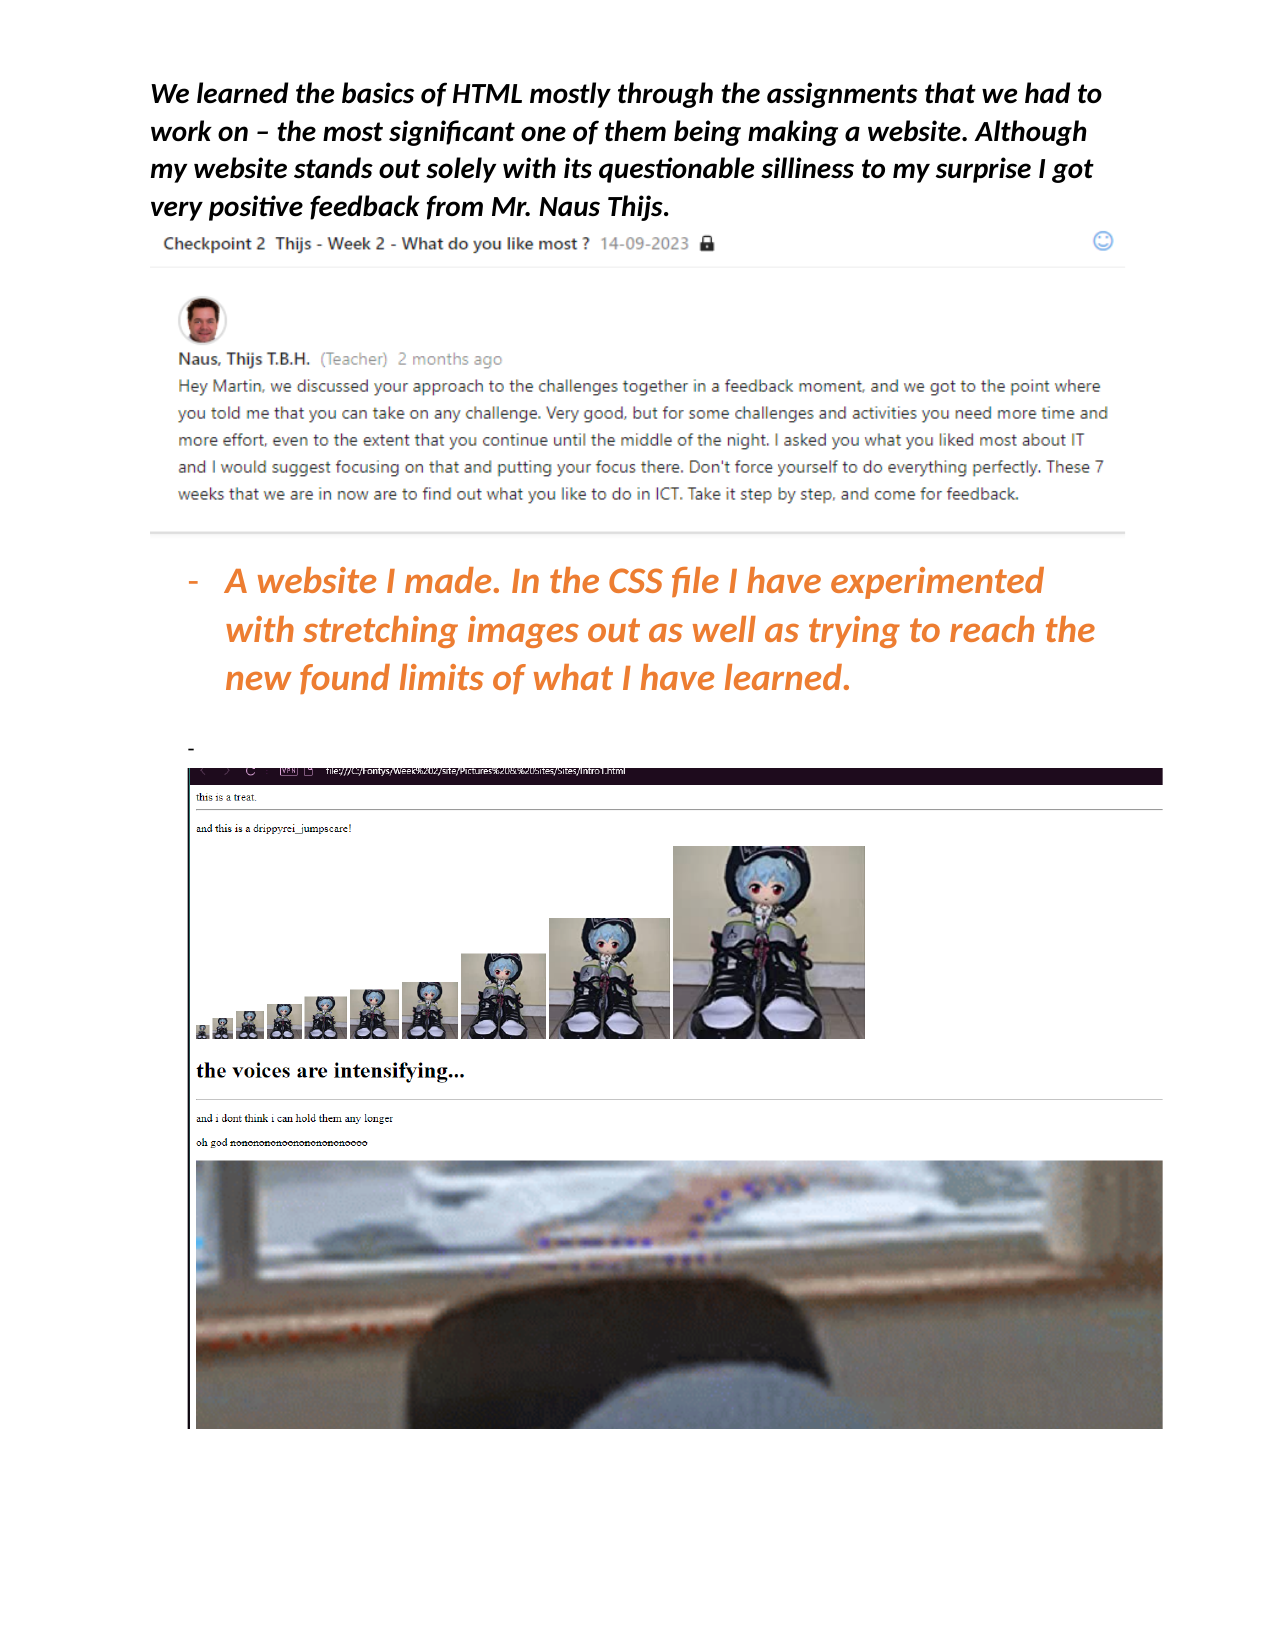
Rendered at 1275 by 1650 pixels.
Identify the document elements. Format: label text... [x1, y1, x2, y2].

text We learned the basics of HTML mostly through the assignments that we had to work on – the most significant one of them being making a website. Although my website stands out solely with its questionable silliness to my surprise I got very positive feedback from Mr. Naus Thijs. [150, 75, 1125, 225]
list A website I made. In the CSS file I have experimented with stretching images out as well as trying to reach the new found limits of what I have learned. [187, 557, 1125, 700]
